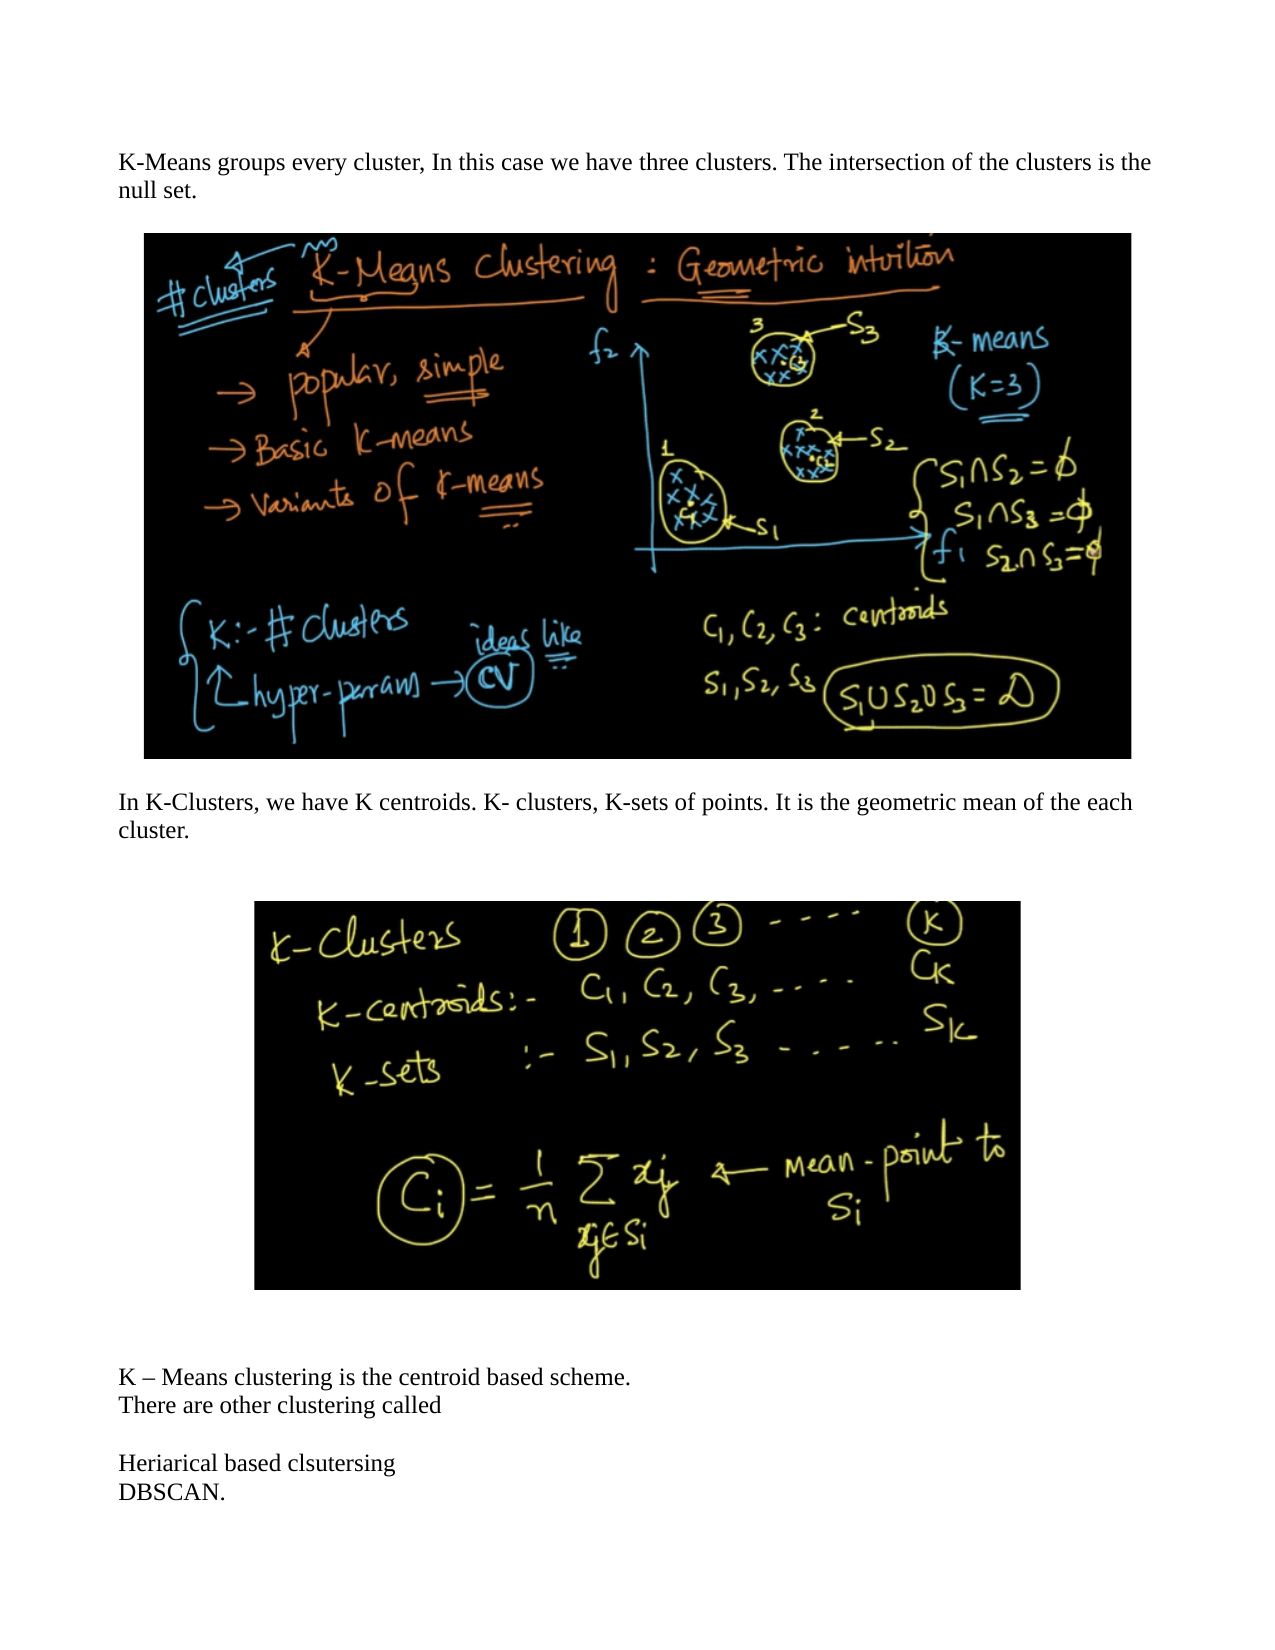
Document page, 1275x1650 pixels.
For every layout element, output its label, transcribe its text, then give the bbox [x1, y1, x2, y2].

picture [143, 233, 1132, 759]
text Heriarical based clsutersing [118, 1448, 1157, 1477]
text In K-Clusters, we have K centroids. K- clusters, K-sets of points. It is the geometric mean of the each cluster. [118, 787, 1157, 844]
text DBSCAN. [118, 1477, 1157, 1506]
text K – Means clustering is the centroid based scheme. [118, 1362, 1157, 1391]
text There are other clustering called [118, 1391, 1157, 1419]
picture [254, 901, 1021, 1290]
text K-Means groups every cluster, In this case we have three clusters. The intersection of the clusters is the null set. [118, 147, 1157, 204]
